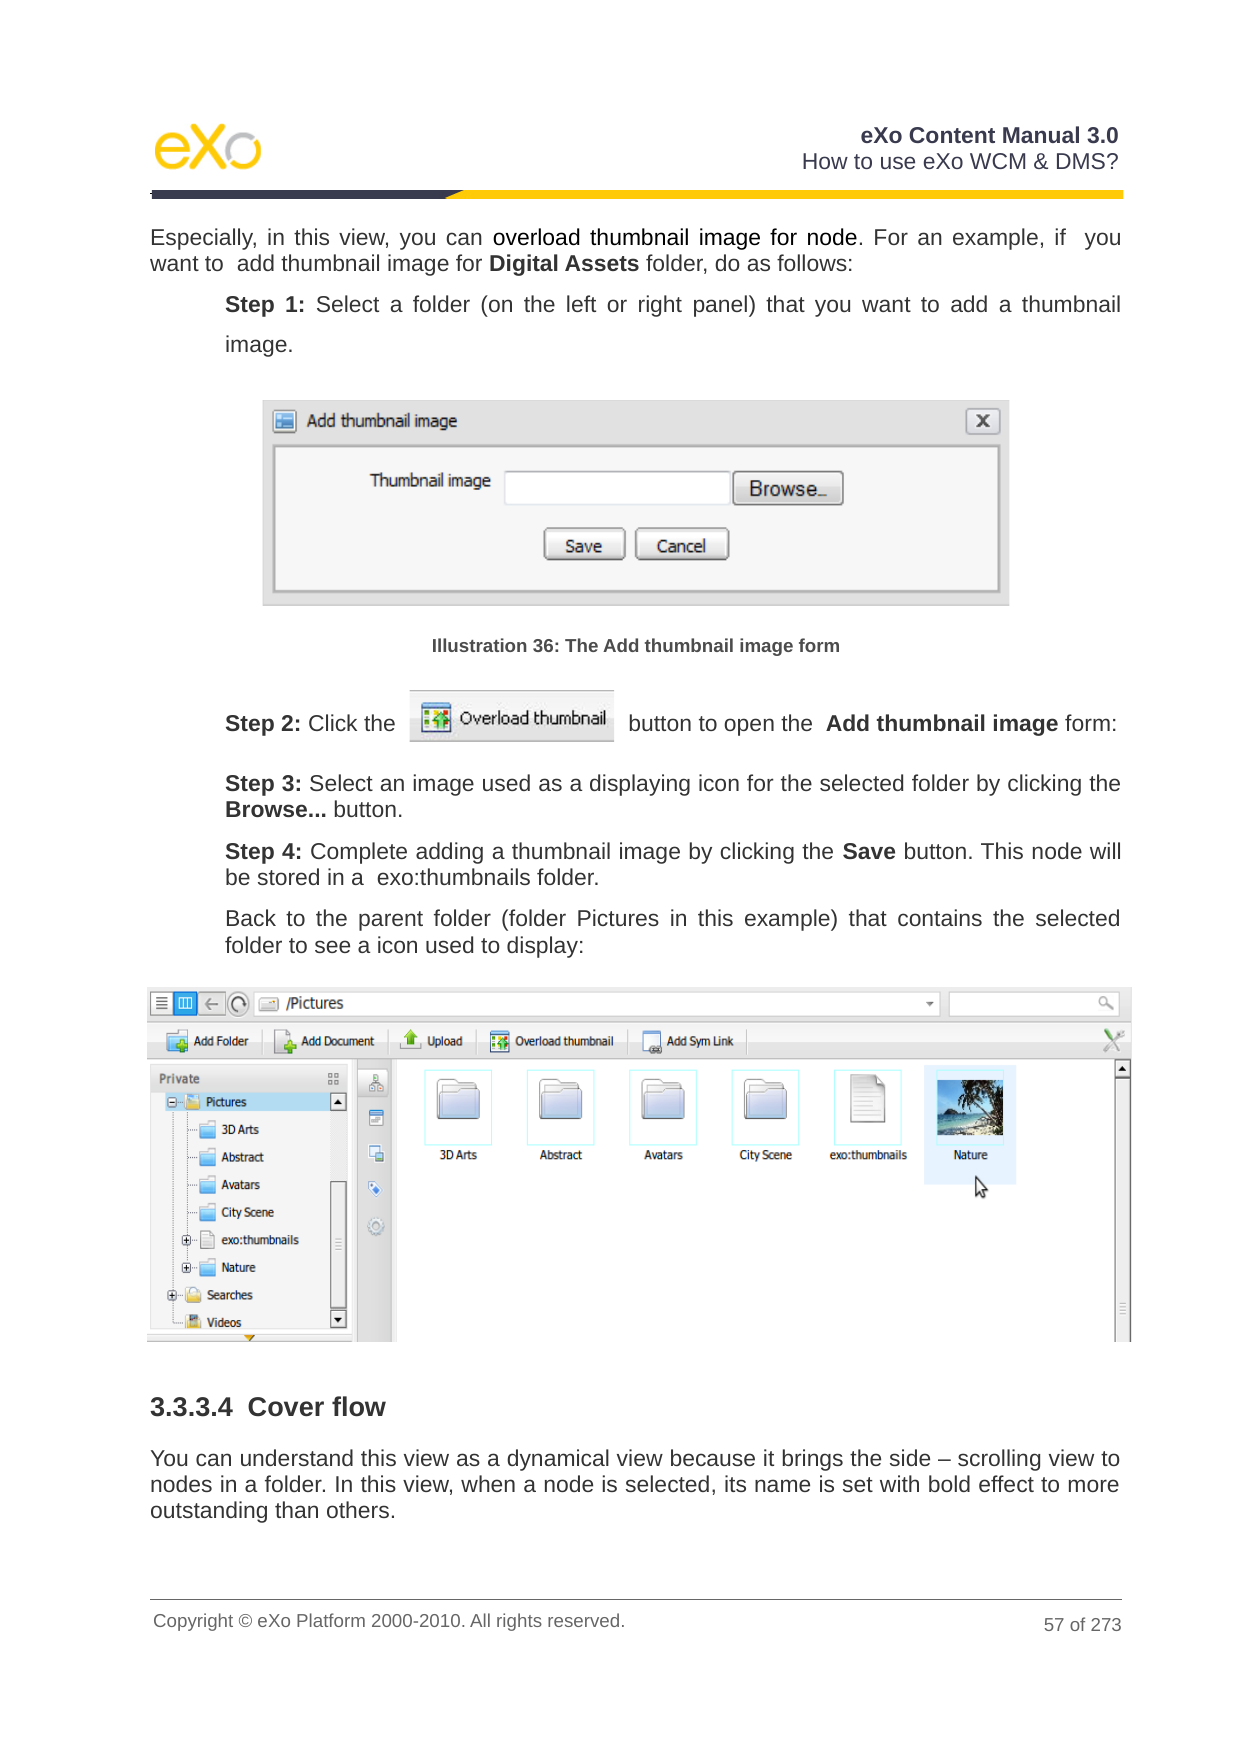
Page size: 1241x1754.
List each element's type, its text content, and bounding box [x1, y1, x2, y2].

text Especially, in this view, you can overload thumbnail image for node. For an example, if you want to add thumbnail image for Digital Assets folder, do as follows: [150, 223, 1122, 276]
text You can understand this view as a dynamical view because it brings the side – scrolling view to nodes in a folder. In this view, when a node is selected, its name is set with bold effect to more outstanding than others. [150, 1444, 1122, 1524]
list Step 2: Click the button to open the Add thumbnail image form: [187, 370, 1122, 749]
picture [409, 690, 615, 742]
picture [155, 123, 262, 170]
list Step 1: Select a folder (on the left or right panel) that you want to add a thumbnail image. [187, 291, 1122, 357]
picture [262, 400, 1010, 606]
list Step 3: Select an image used as a displaying icon for the selected folder by clicking the Browse... button. [187, 770, 1122, 823]
picture [147, 987, 1132, 1342]
list Back to the parent folder (folder Pictures in this example) that contains the selected folder to see a icon used to display: [187, 905, 1122, 958]
subtitle Cover flow [150, 1391, 1122, 1422]
list Illustration 36: The Add thumbnail image form [251, 475, 1021, 656]
list Step 4: Complete adding a thumbnail image by clicking the Save button. This node will be stored in a exo:thumbnails folder. [187, 838, 1122, 890]
picture [151, 190, 1124, 199]
